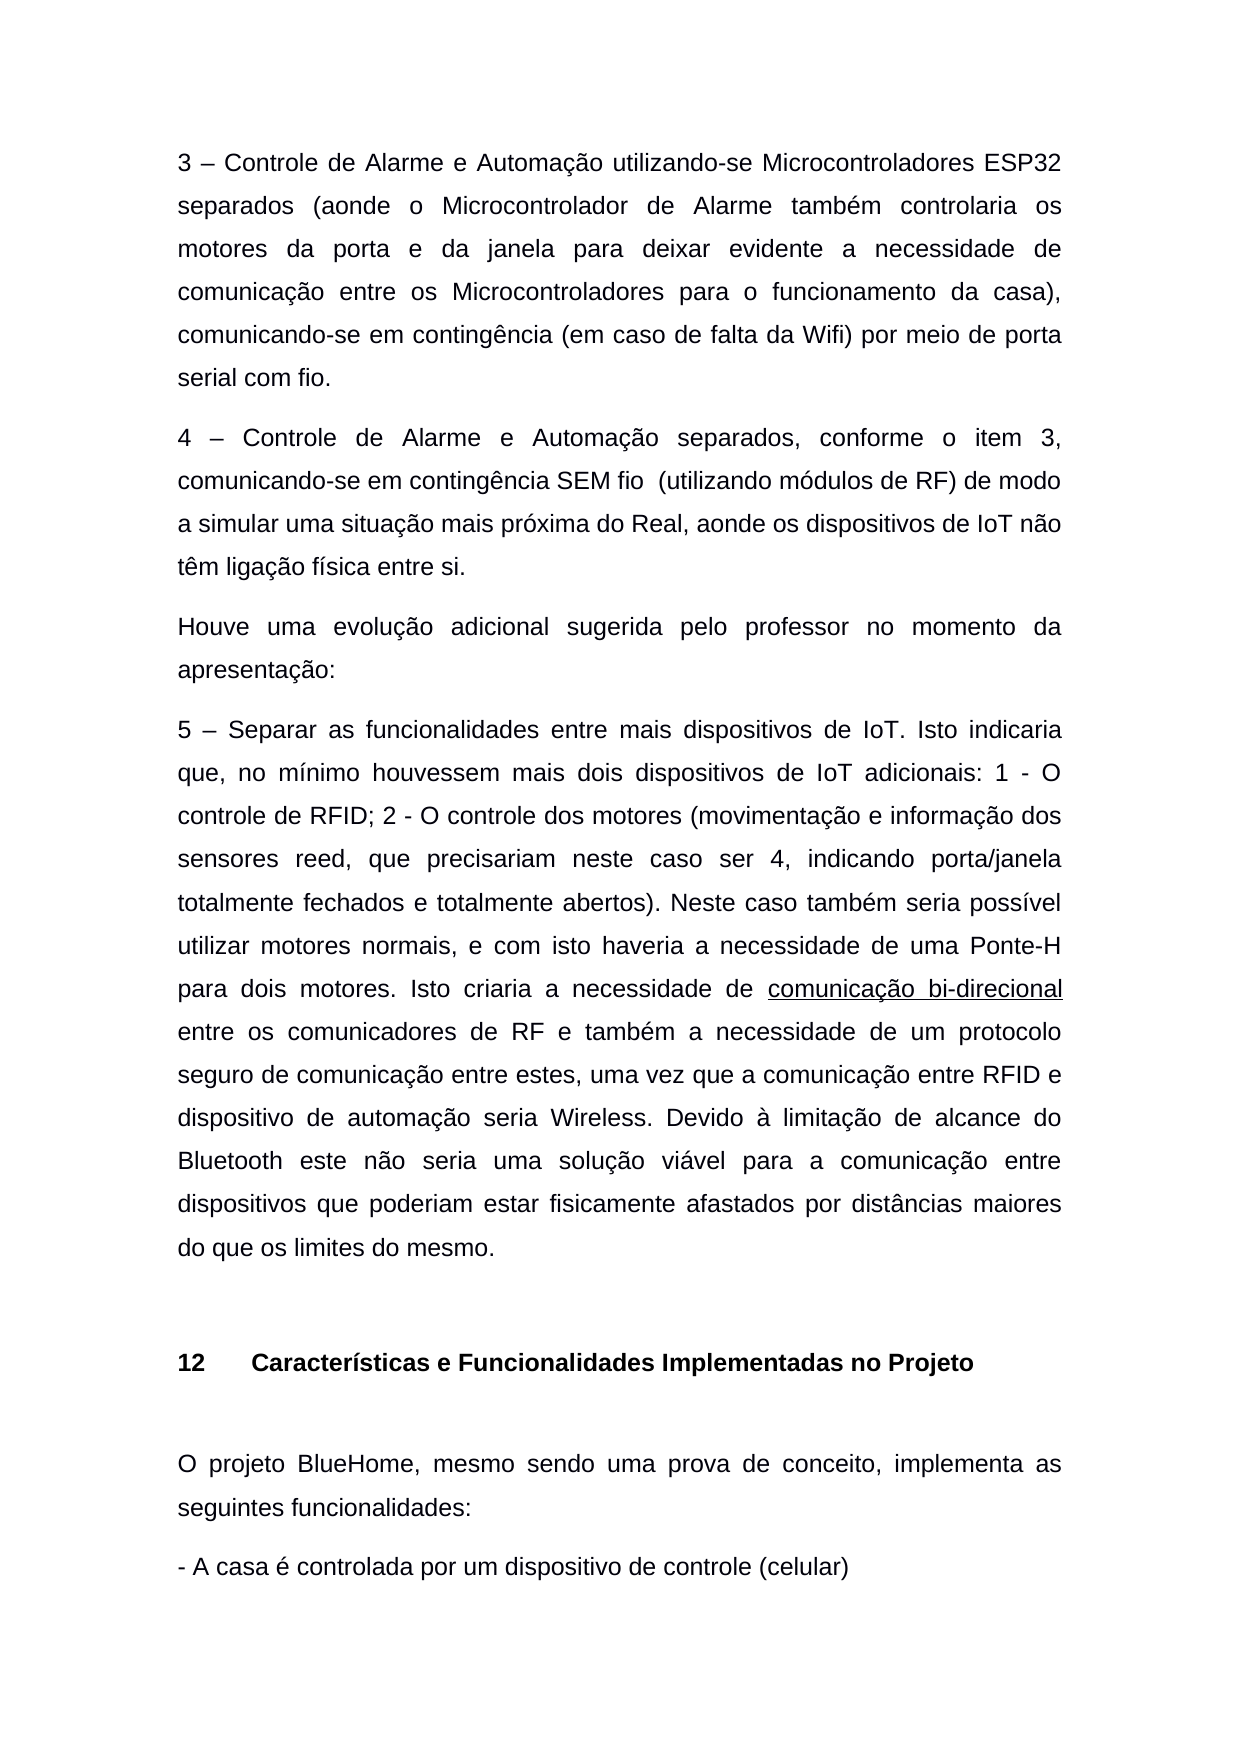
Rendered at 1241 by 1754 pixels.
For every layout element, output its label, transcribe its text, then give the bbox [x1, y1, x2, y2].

text 3 – Controle de Alarme e Automação utilizando-se Microcontroladores ESP32 separados (aonde o Microcontrolador de Alarme também controlaria os motores da porta e da janela para deixar evidente a necessidade de comunicação entre os Microcontroladores para o funcionamento da casa), comunicando-se em contingência (em caso de falta da Wifi) por meio de porta serial com fio. [177, 148, 1063, 392]
subtitle 12 Características e Funcionalidades Implementadas no Projeto [177, 1348, 1063, 1376]
text 5 – Separar as funcionalidades entre mais dispositivos de IoT. Isto indicaria que, no mínimo houvessem mais dois dispositivos de IoT adicionais: 1 - O controle de RFID; 2 - O controle dos motores (movimentação e informação dos sensores reed, que precisariam neste caso ser 4, indicando porta/janela totalmente fechados e totalmente abertos). Neste caso também seria possível utilizar motores normais, e com isto haveria a necessidade de uma Ponte-H para dois motores. Isto criaria a necessidade de comunicação bi-direcional entre os comunicadores de RF e também a necessidade de um protocolo seguro de comunicação entre estes, uma vez que a comunicação entre RFID e dispositivo de automação seria Wireless. Devido à limitação de alcance do Bluetooth este não seria uma solução viável para a comunicação entre dispositivos que poderiam estar fisicamente afastados por distâncias maiores do que os limites do mesmo. [177, 715, 1063, 1261]
text 4 – Controle de Alarme e Automação separados, conforme o item 3, comunicando-se em contingência SEM fio (utilizando módulos de RF) de modo a simular uma situação mais próxima do Real, aonde os dispositivos de IoT não têm ligação física entre si. [177, 423, 1063, 581]
text Houve uma evolução adicional sugerida pelo professor no momento da apresentação: [177, 612, 1063, 684]
text O projeto BlueHome, mesmo sendo uma prova de conceito, implementa as seguintes funcionalidades: [177, 1449, 1063, 1521]
text - A casa é controlada por um dispositivo de controle (celular) [177, 1552, 1063, 1581]
